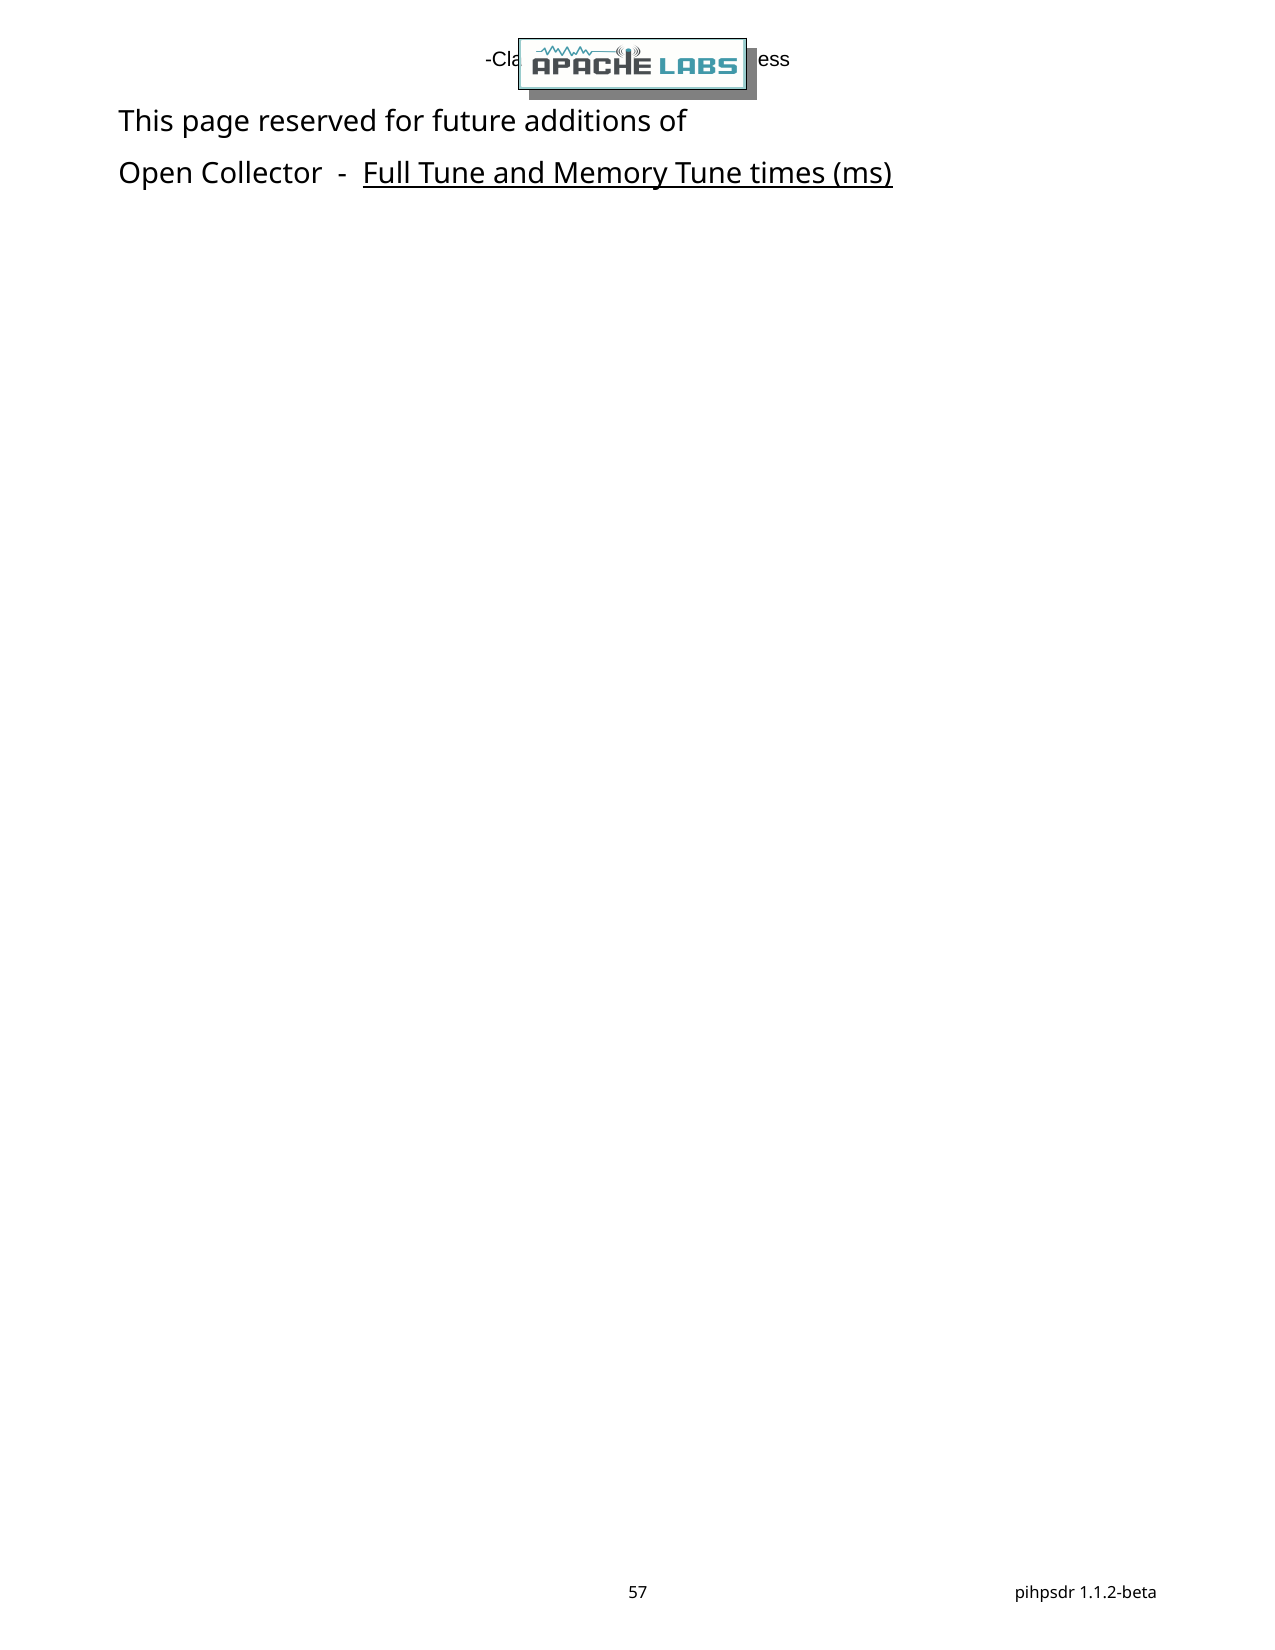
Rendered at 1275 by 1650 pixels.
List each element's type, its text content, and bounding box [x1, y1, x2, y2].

picture [521, 40, 744, 87]
text This page reserved for future additions of [118, 100, 1157, 140]
text Open Collector - Full Tune and Memory Tune times (ms) [118, 153, 1157, 192]
